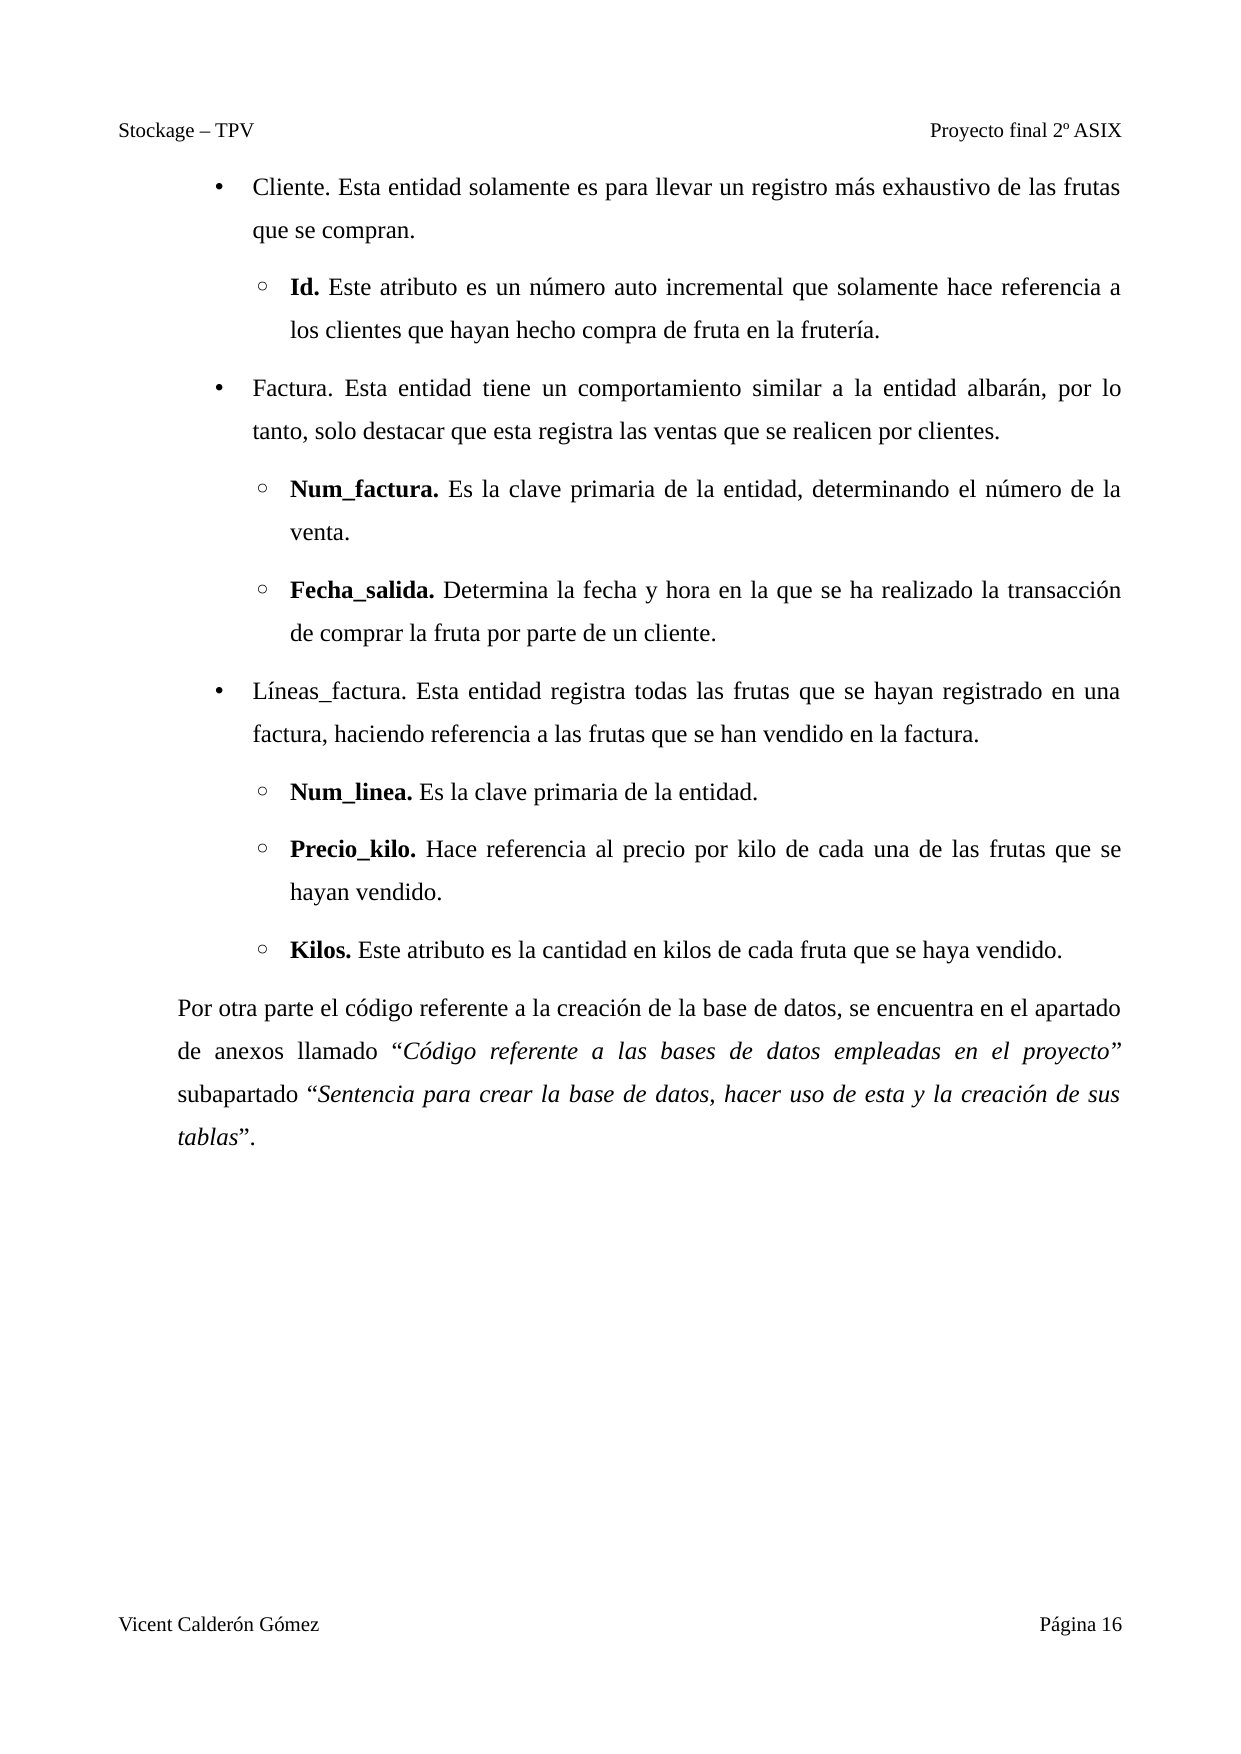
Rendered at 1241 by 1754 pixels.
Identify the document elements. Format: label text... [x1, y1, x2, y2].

list Cliente. Esta entidad solamente es para llevar un registro más exhaustivo de las frutas que se compran. [215, 172, 1122, 243]
list Por otra parte el código referente a la creación de la base de datos, se encuentra en el apartado de anexos llamado “Código referente a las bases de datos empleadas en el proyecto” subapartado “Sentencia para crear la base de datos, hacer uso de esta y la creación de sus tablas”. [177, 993, 1122, 1151]
list Factura. Esta entidad tiene un comportamiento similar a la entidad albarán, por lo tanto, solo destacar que esta registra las ventas que se realicen por clientes. [215, 373, 1122, 445]
list Num_linea. Es la clave primaria de la entidad. [252, 777, 1122, 805]
list Num_factura. Es la clave primaria de la entidad, determinando el número de la venta. [252, 474, 1122, 546]
list Precio_kilo. Hace referencia al precio por kilo de cada una de las frutas que se hayan vendido. [252, 834, 1122, 906]
list Líneas_factura. Esta entidad registra todas las frutas que se hayan registrado en una factura, haciendo referencia a las frutas que se han vendido en la factura. [215, 676, 1122, 748]
list Kilos. Este atributo es la cantidad en kilos de cada fruta que se haya vendido. [252, 935, 1122, 964]
list Id. Este atributo es un número auto incremental que solamente hace referencia a los clientes que hayan hecho compra de fruta en la frutería. [252, 272, 1122, 344]
list Fecha_salida. Determina la fecha y hora en la que se ha realizado la transacción de comprar la fruta por parte de un cliente. [252, 575, 1122, 647]
